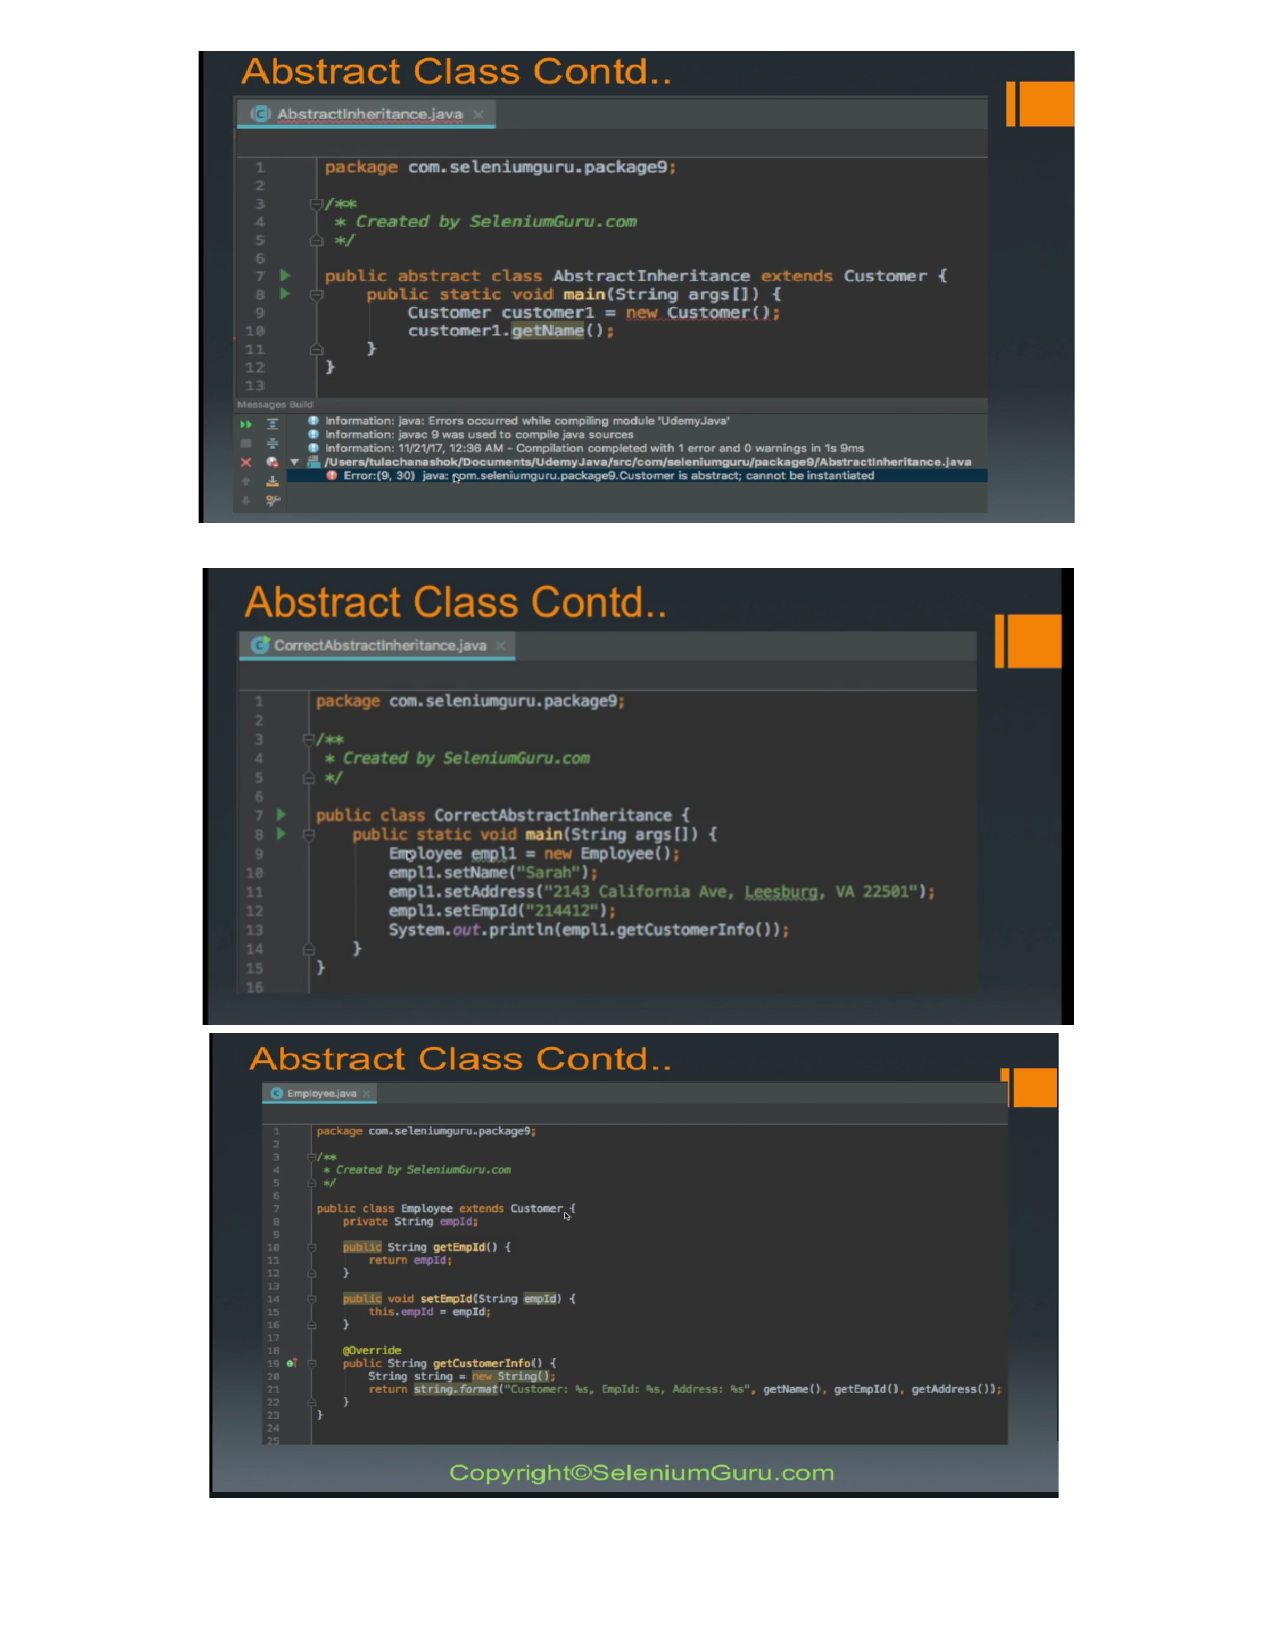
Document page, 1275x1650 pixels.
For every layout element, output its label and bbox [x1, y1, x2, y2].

picture [202, 568, 1074, 1025]
picture [198, 51, 1075, 523]
picture [209, 1033, 1059, 1498]
